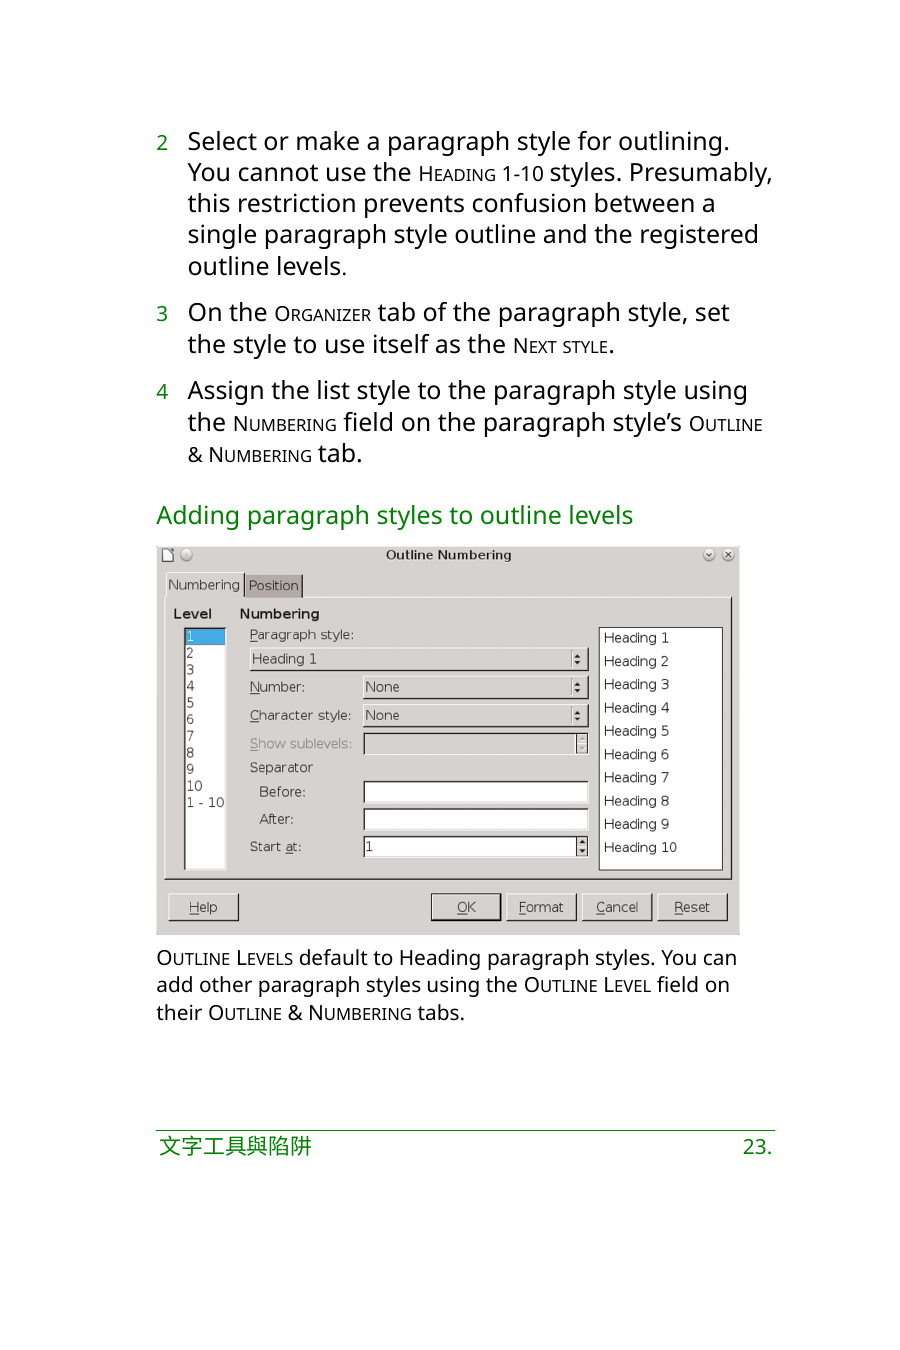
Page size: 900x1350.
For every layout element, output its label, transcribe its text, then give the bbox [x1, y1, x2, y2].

subtitle Adding paragraph styles to outline levels [156, 500, 775, 531]
table_header [156, 547, 775, 936]
table_cell Outline Levels default to Heading paragraph styles. You can add other paragraph styles using the Outline Level field on their Outline & Numbering tabs. [156, 936, 775, 1025]
picture [156, 546, 740, 935]
list On the Organizer tab of the paragraph style, set the style to use itself as the Next style. [156, 297, 775, 359]
list Select or make a paragraph style for outlining. You cannot use the Heading 1-10 styles. Presumably, this restriction prevents confusion between a single paragraph style outline and the registered outline levels. [156, 125, 775, 281]
list Assign the list style to the paragraph style using the Numbering field on the paragraph style’s Outline & Numbering tab. [156, 375, 775, 469]
